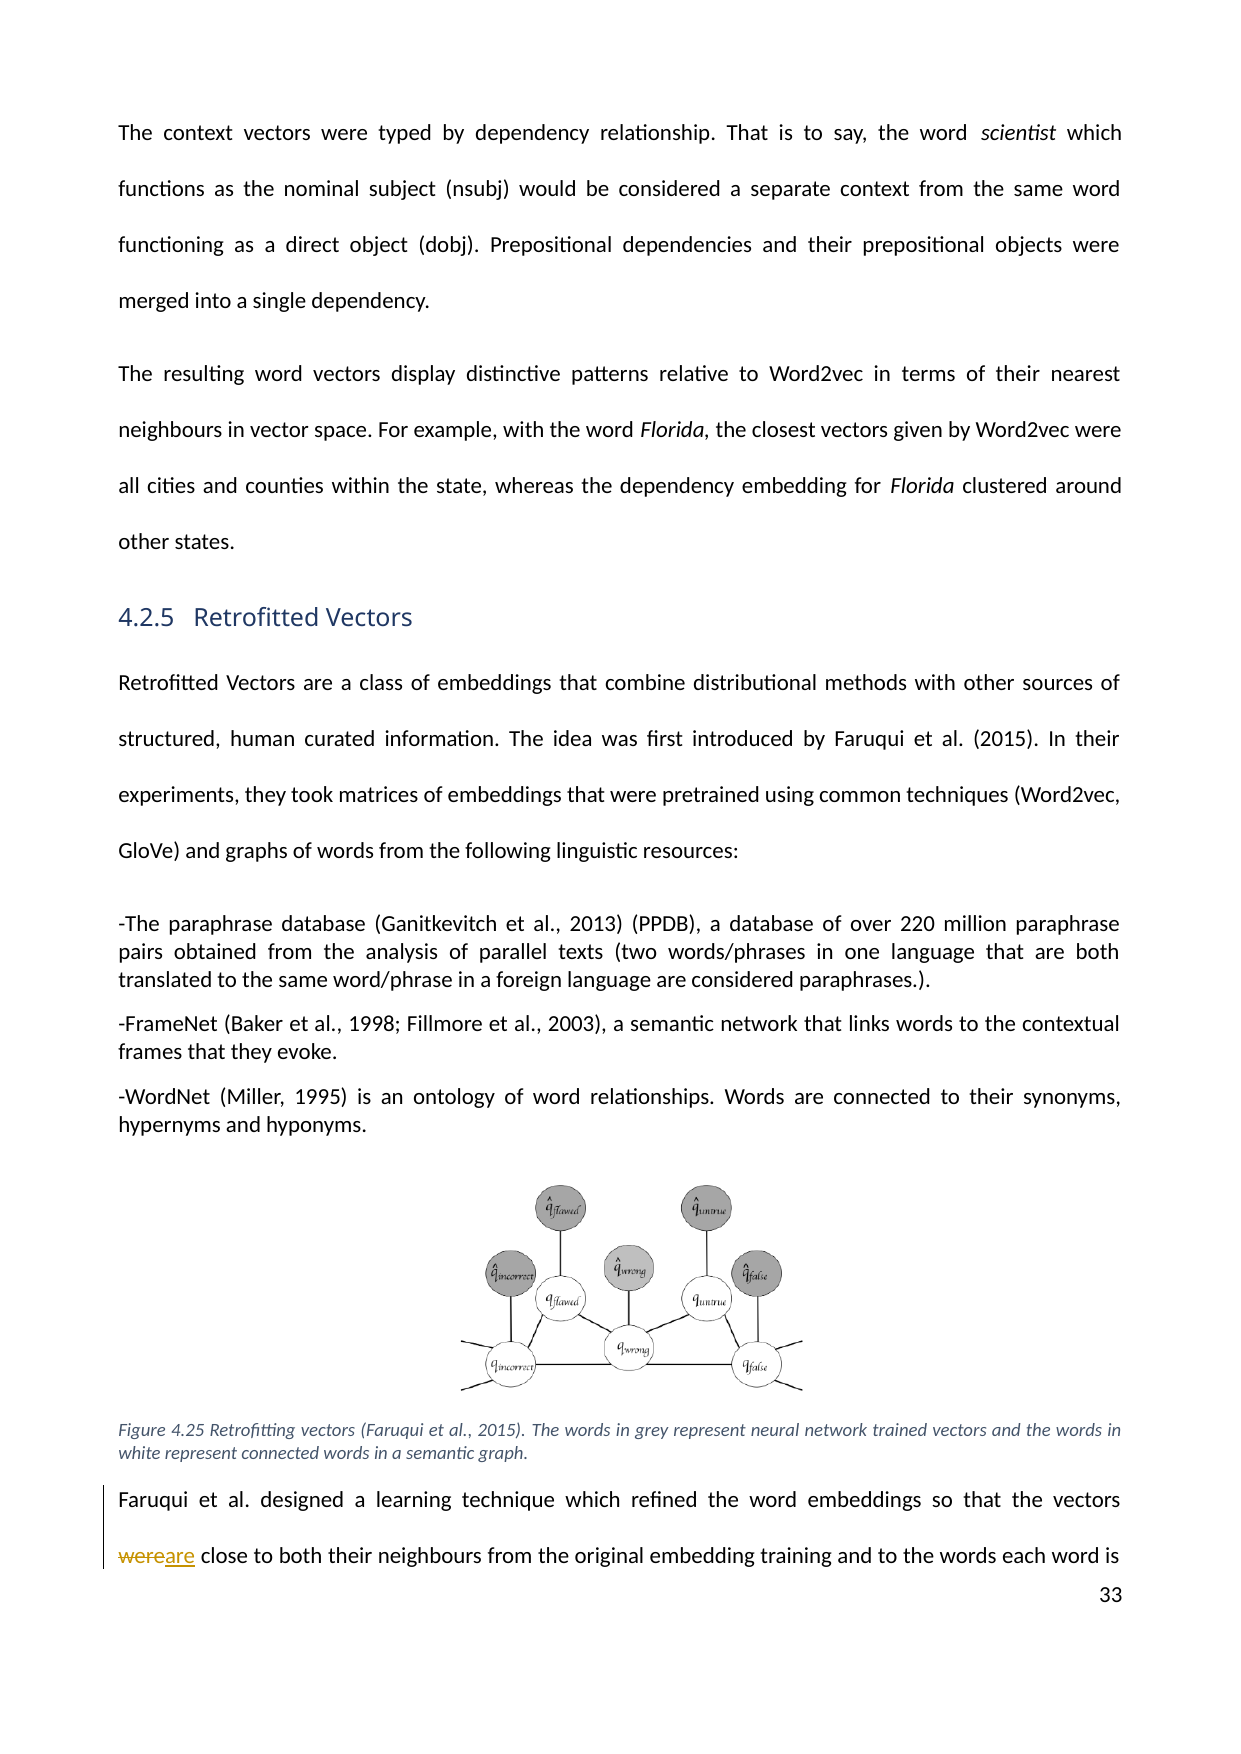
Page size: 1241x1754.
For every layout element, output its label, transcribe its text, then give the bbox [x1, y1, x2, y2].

text Faruqui et al. designed a learning technique which refined the word embeddings so that the vectors are close to both their neighbours from the original embedding training and to the words each word is [118, 1485, 1122, 1569]
text -The paraphrase database (Ganitkevitch et al., 2013) (PPDB), a database of over 220 million paraphrase pairs obtained from the analysis of parallel texts (two words/phrases in one language that are both translated to the same word/phrase in a foreign language are considered paraphrases.). [118, 909, 1122, 993]
text -WordNet (Miller, 1995) is an ontology of word relationships. Words are connected to their synonyms, hypernyms and hyponyms. [118, 1082, 1122, 1138]
text -FrameNet (Baker et al., 1998; Fillmore et al., 2003), a semantic network that links words to the contextual frames that they evoke. [118, 1009, 1122, 1066]
text The context vectors were typed by dependency relationship. That is to say, the word scientist which functions as the nominal subject (nsubj) would be considered a separate context from the same word functioning as a direct object (dobj). Prepositional dependencies and their prepositional objects were merged into a single dependency. [118, 118, 1122, 314]
text Figure 4.25 Retrofitting vectors (Faruqui et al., 2015). The words in grey represent neural network trained vectors and the words in white represent connected words in a semantic graph. [118, 1418, 1122, 1464]
text The resulting word vectors display distinctive patterns relative to Word2vec in terms of their nearest neighbours in vector space. For example, with the word Florida, the closest vectors given by Word2vec were all cities and counties within the state, whereas the dependency embedding for Florida clustered around other states. [118, 359, 1122, 555]
subtitle Retrofitted Vectors [118, 600, 1122, 634]
text Retrofitted Vectors are a class of embeddings that combine distributional methods with other sources of structured, human curated information. The idea was first introduced by Faruqui et al. (2015). In their experiments, they took matrices of embeddings that were pretrained using common techniques (Word2vec, GloVe) and graphs of words from the following linguistic resources: [118, 668, 1122, 864]
picture [420, 1155, 820, 1402]
